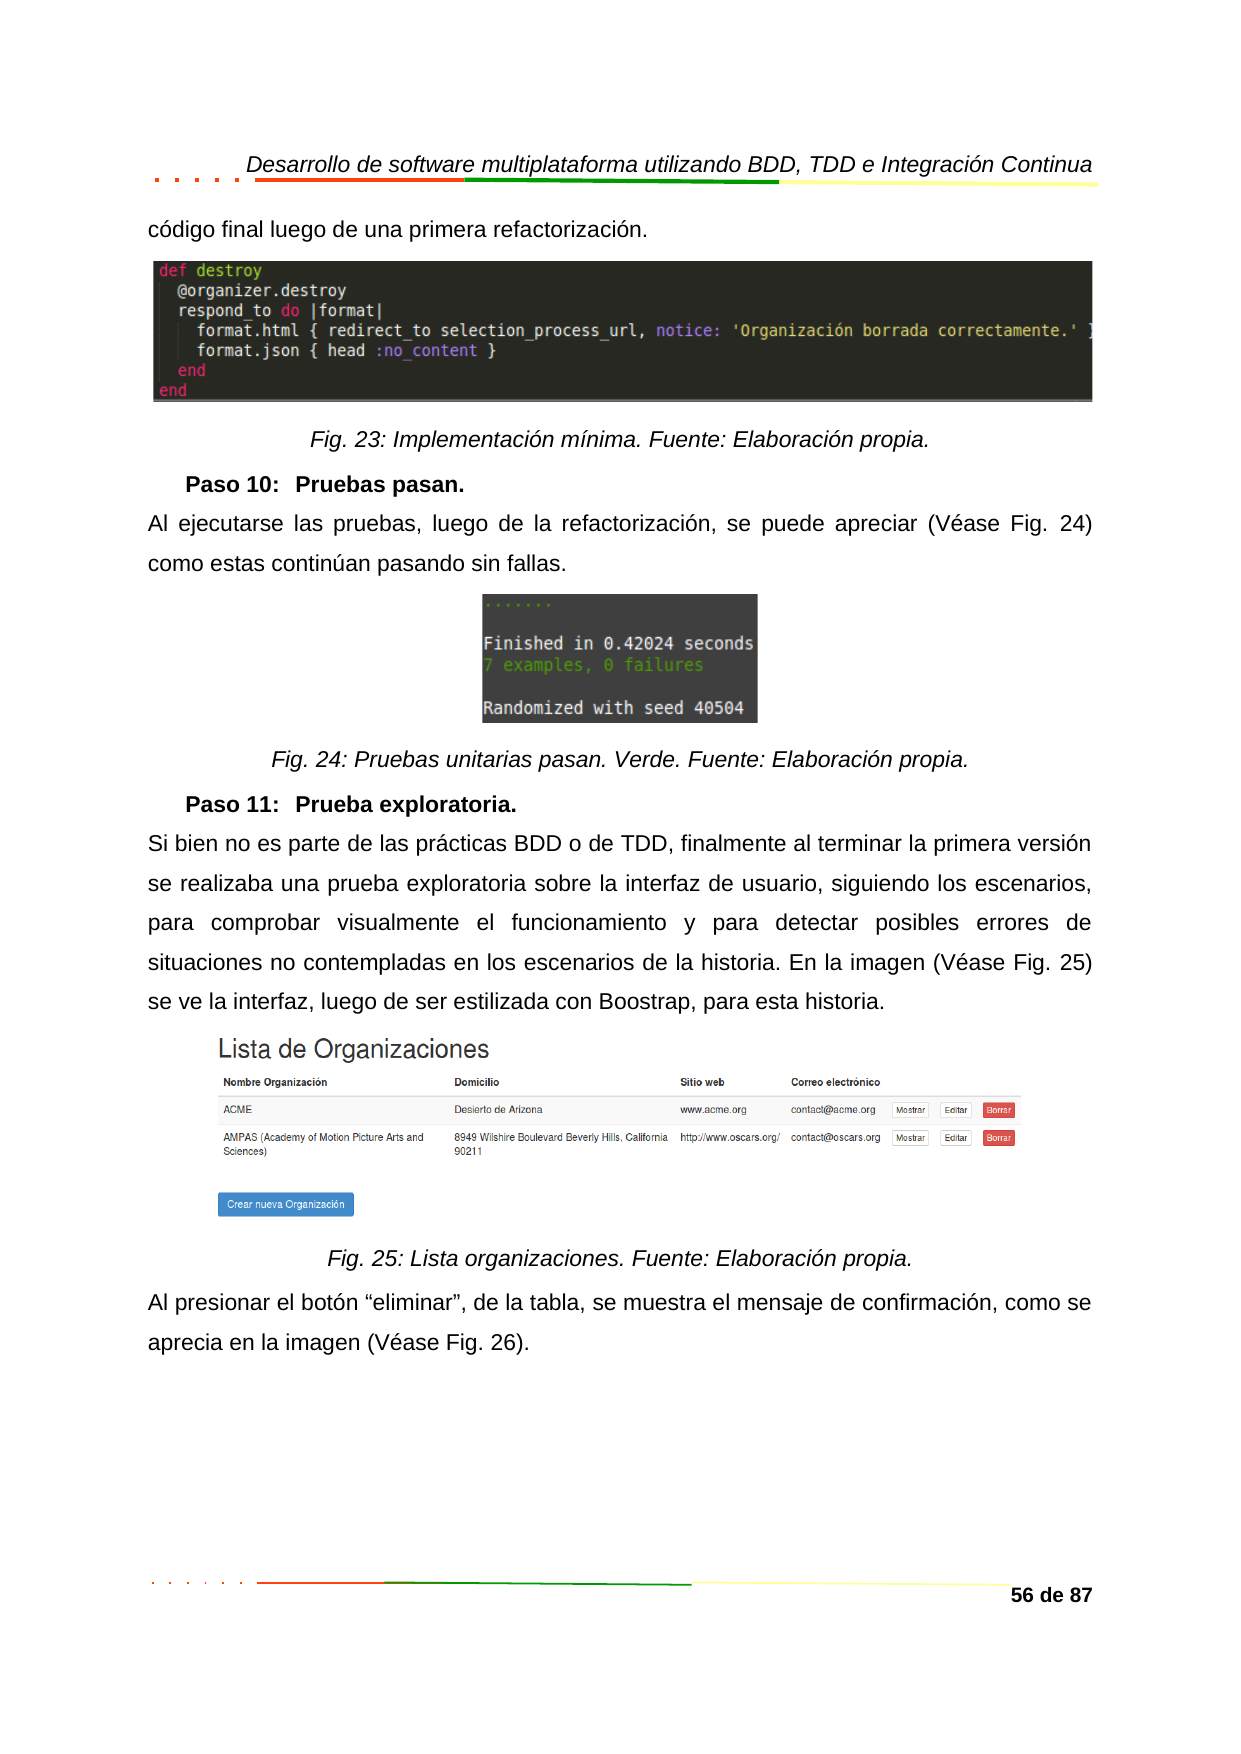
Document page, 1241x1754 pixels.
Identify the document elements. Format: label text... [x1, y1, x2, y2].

table_header [148, 589, 1093, 728]
table_cell Fig. 25: Lista organizaciones. Fuente: Elaboración propia. [148, 1226, 1093, 1289]
text Si bien no es parte de las prácticas BDD o de TDD, finalmente al terminar la primera versión se realizaba una prueba exploratoria sobre la interfaz de usuario, siguiendo los escenarios, para comprobar visualmente el funcionamiento y para detectar posibles errores de situaciones no contempladas en los escenarios de la historia. En la imagen (Véase Fig. 25) se ve la interfaz, luego de ser estilizada con Boostrap, para esta historia. [148, 830, 1093, 1015]
text Al presionar el botón “eliminar”, de la tabla, se muestra el mensaje de confirmación, como se aprecia en la imagen (Véase Fig. 26). [148, 1289, 1093, 1355]
text código final luego de una primera refactorización. [148, 216, 1093, 243]
list Prueba exploratoria. [185, 791, 1093, 817]
picture [153, 261, 1093, 402]
picture [214, 1033, 1026, 1221]
table_header [148, 1028, 1093, 1226]
text Al ejecutarse las pruebas, luego de la refactorización, se puede apreciar (Véase Fig. 24) como estas continúan pasando sin fallas. [148, 510, 1093, 576]
table_cell Fig. 24: Pruebas unitarias pasan. Verde. Fuente: Elaboración propia. [148, 728, 1093, 791]
list Pruebas pasan. [185, 471, 1093, 497]
table_header [148, 256, 1093, 408]
picture [482, 594, 758, 723]
table_cell Fig. 23: Implementación mínima. Fuente: Elaboración propia. [148, 408, 1093, 471]
